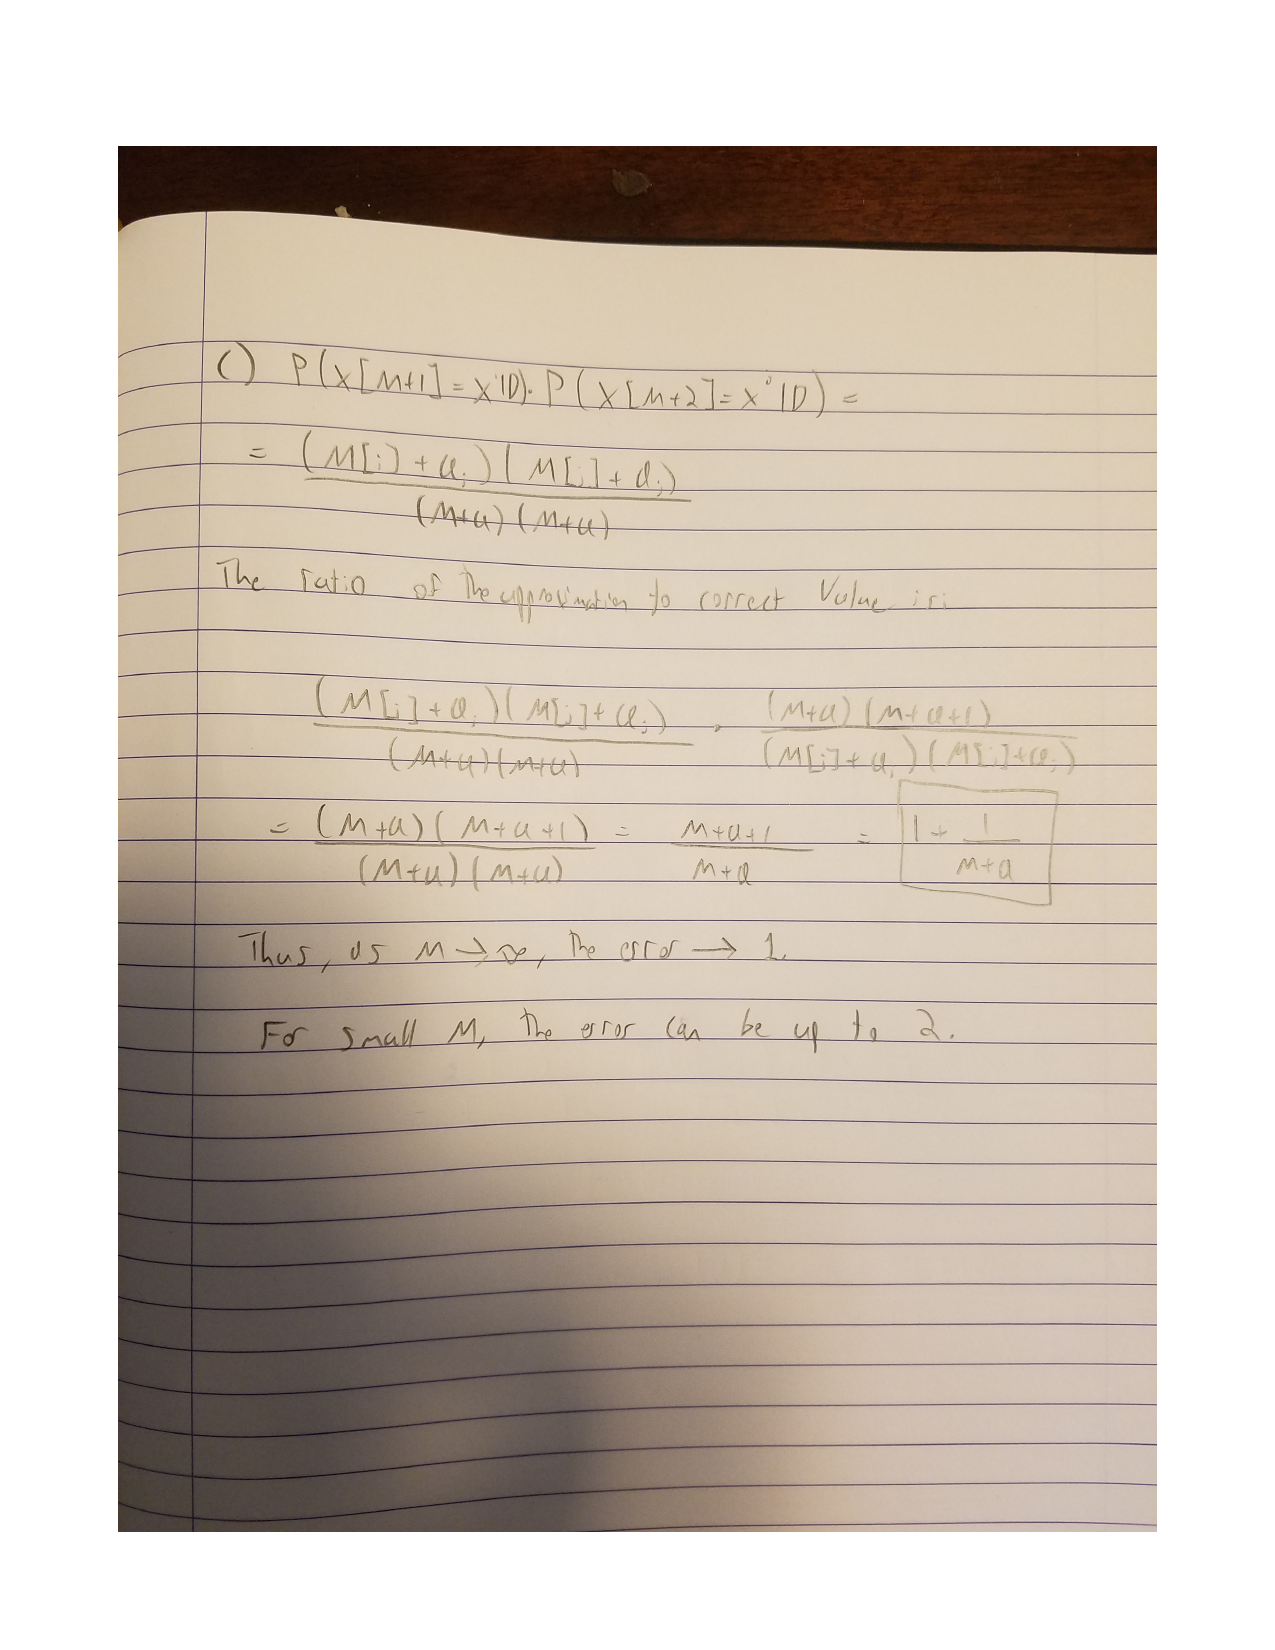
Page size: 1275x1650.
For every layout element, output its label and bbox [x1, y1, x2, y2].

picture [118, 146, 1157, 1532]
